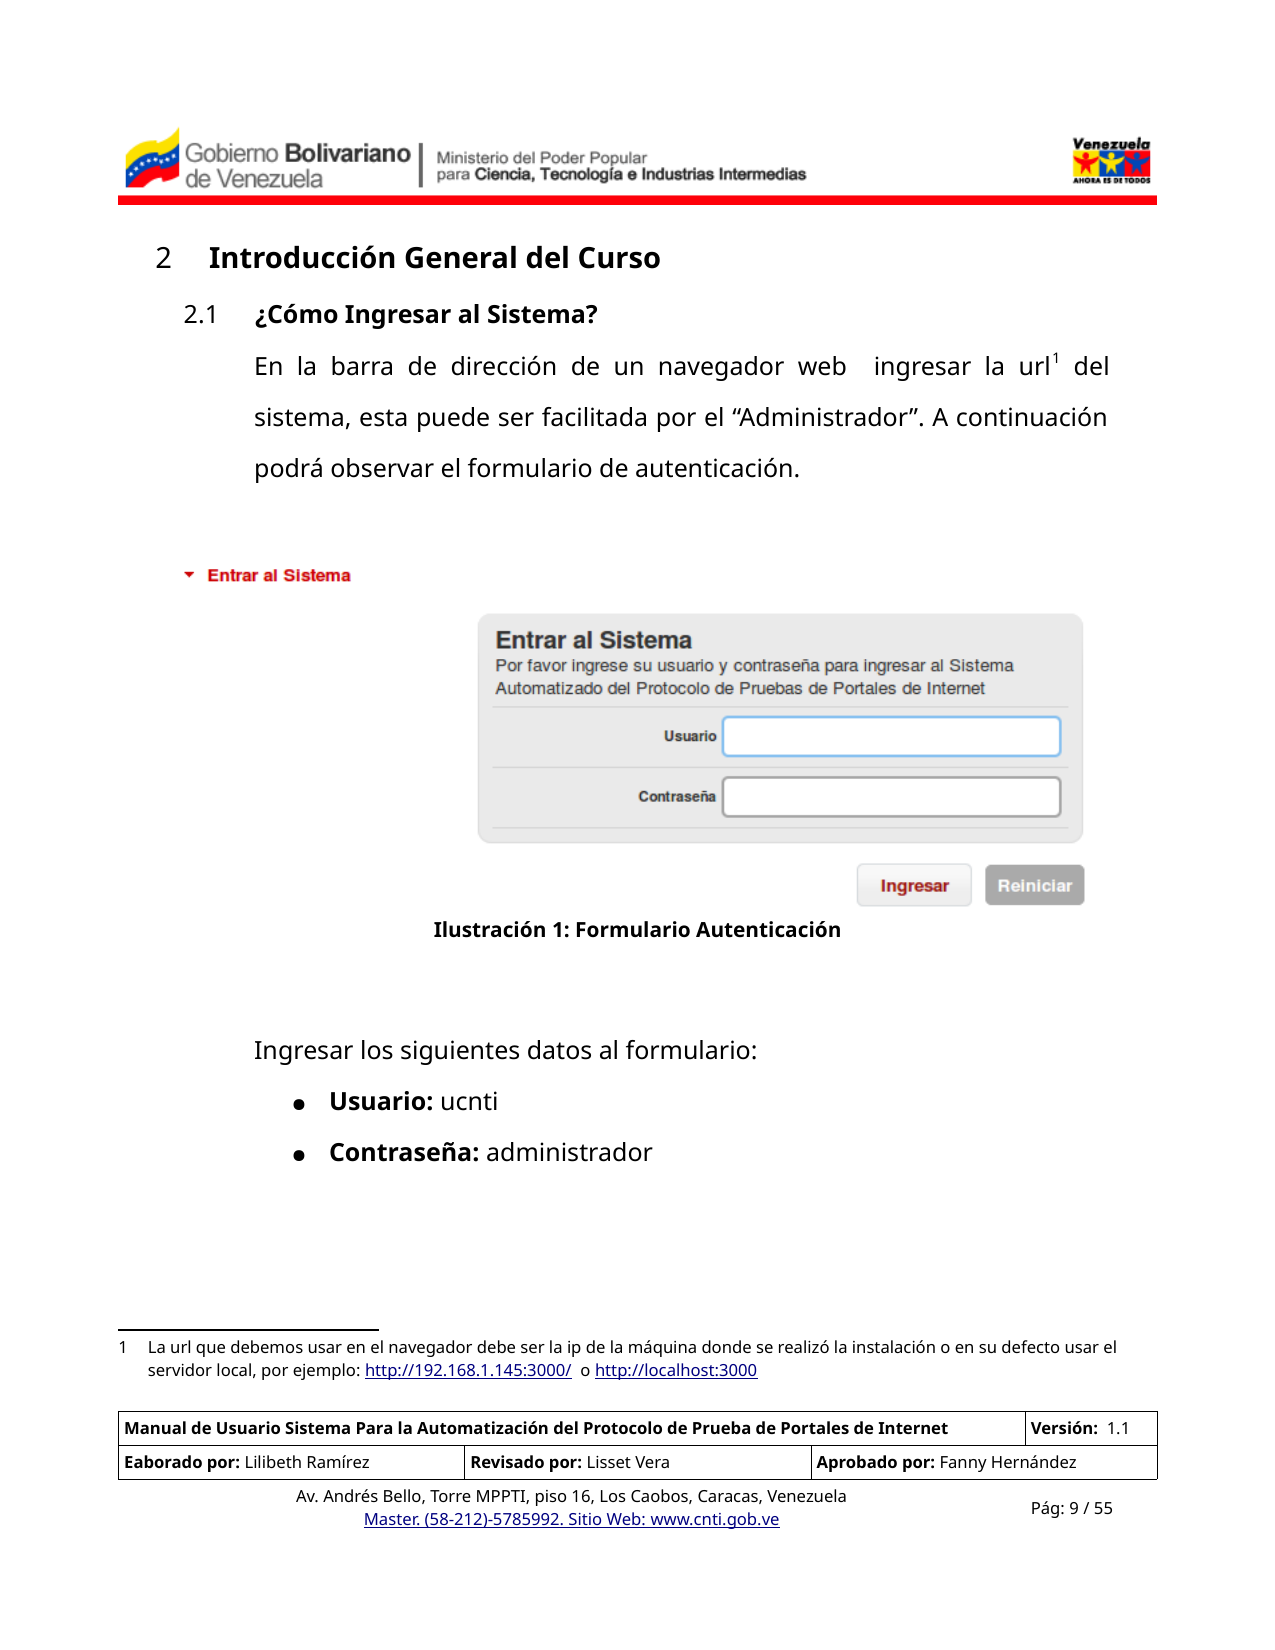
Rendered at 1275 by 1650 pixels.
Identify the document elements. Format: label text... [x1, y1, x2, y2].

subtitle Introducción General del Curso [118, 238, 1157, 277]
text La url que debemos usar en el navegador debe ser la ip de la máquina donde se realizó la instalación o en su defecto usar el servidor local, por ejemplo: http://192.168.1.145:3000/ o http://localhost:3000 [118, 1336, 1157, 1381]
text Ingresar los siguientes datos al formulario: [254, 1032, 1109, 1067]
list Usuario: ucnti [291, 1083, 1109, 1118]
text En la barra de dirección de un navegador web ingresar la url del sistema, esta puede ser facilitada por el “Administrador”. A continuación podrá observar el formulario de autenticación. [254, 348, 1109, 484]
text Ilustración 1: Formulario Autenticación [170, 565, 1105, 944]
subtitle ¿Cómo Ingresar al Sistema? [118, 297, 1157, 331]
picture [118, 119, 1157, 205]
picture [178, 564, 1094, 916]
list Contraseña: administrador [291, 1134, 1109, 1169]
